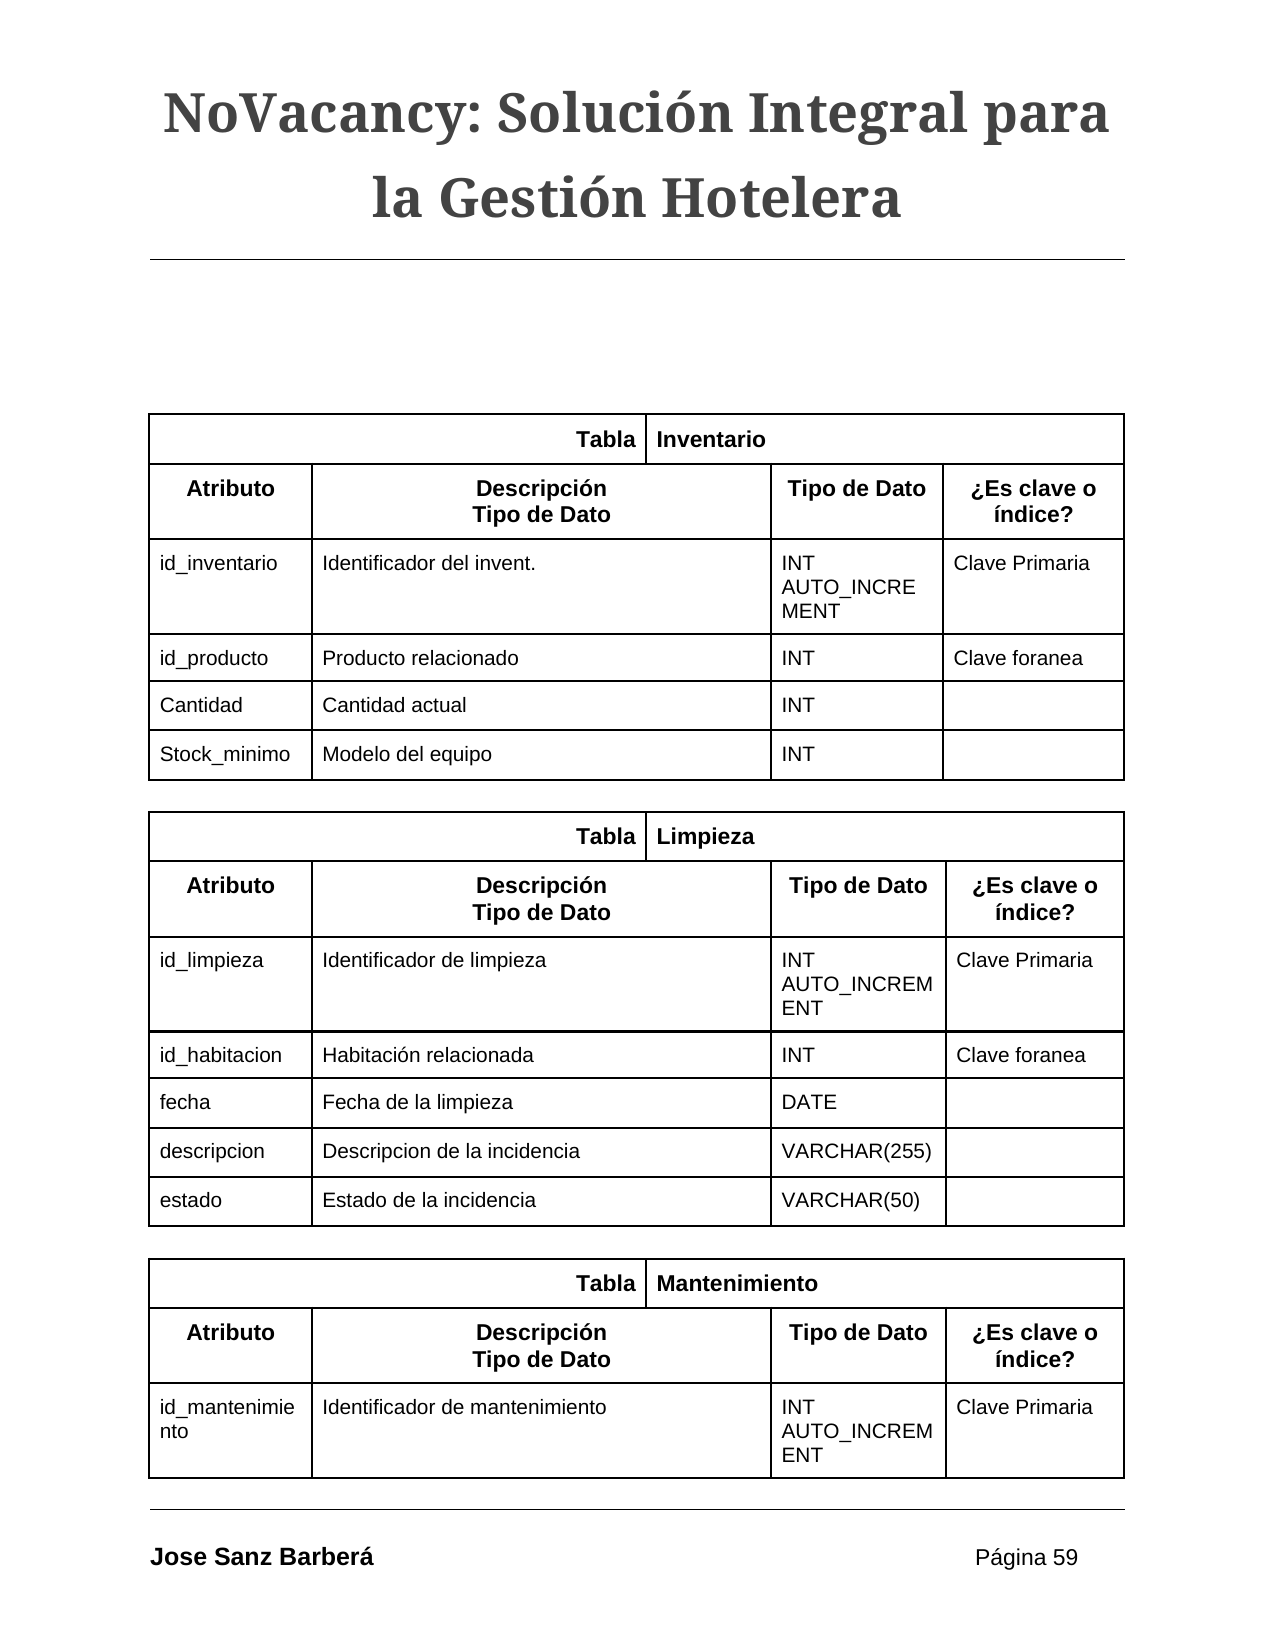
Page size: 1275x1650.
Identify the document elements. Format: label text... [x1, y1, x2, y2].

table_cell descripcion [150, 1129, 311, 1176]
table_header Tabla [150, 415, 645, 463]
table_cell fecha [150, 1079, 311, 1127]
table_header Limpieza [647, 813, 1123, 860]
table_cell Tipo de Dato [772, 465, 942, 538]
table_cell id_inventario [150, 540, 311, 633]
table_cell INT [772, 731, 942, 778]
table_header Inventario [647, 415, 1123, 463]
table_cell ¿Es clave o índice? [947, 862, 1123, 936]
table_cell Habitación relacionada [313, 1033, 770, 1077]
table_cell [947, 1129, 1123, 1176]
table_cell Stock_minimo [150, 731, 311, 778]
table_cell DATE [772, 1079, 945, 1127]
table_cell VARCHAR(50) [772, 1178, 945, 1225]
table_cell Descripcion de la incidencia [313, 1129, 770, 1176]
table_cell Clave foranea [947, 1033, 1123, 1077]
table_cell Atributo [150, 862, 311, 936]
table_cell Modelo del equipo [313, 731, 770, 778]
table_cell ¿Es clave o índice? [947, 1309, 1123, 1382]
table_cell Identificador de limpieza [313, 938, 770, 1030]
table_cell id_habitacion [150, 1033, 311, 1077]
table_cell id_mantenimiento [150, 1384, 311, 1477]
table_cell Atributo [150, 1309, 311, 1382]
table_cell [947, 1178, 1123, 1225]
table_cell Tipo de Dato [772, 862, 945, 936]
table_header Mantenimiento [647, 1260, 1123, 1307]
table_cell Estado de la incidencia [313, 1178, 770, 1225]
table_cell Identificador del invent. [313, 540, 770, 633]
table_cell id_producto [150, 635, 311, 680]
table_header Tabla [150, 1260, 645, 1307]
table_cell id_limpieza [150, 938, 311, 1030]
table_cell INT AUTO_INCREMENT [772, 938, 945, 1030]
table_cell INT AUTO_INCREMENT [772, 540, 942, 633]
table_cell Producto relacionado [313, 635, 770, 680]
table_cell INT [772, 635, 942, 680]
table_cell INT [772, 1033, 945, 1077]
table_cell [944, 682, 1123, 729]
table_cell Clave Primaria [947, 938, 1123, 1030]
table_cell Descripción Tipo de Dato [313, 465, 770, 538]
table_cell Descripción Tipo de Dato [313, 862, 770, 936]
table_cell Tipo de Dato [772, 1309, 945, 1382]
table_cell Fecha de la limpieza [313, 1079, 770, 1127]
table_cell Clave Primaria [947, 1384, 1123, 1477]
table_cell estado [150, 1178, 311, 1225]
table_cell Identificador de mantenimiento [313, 1384, 770, 1477]
table_cell INT [772, 682, 942, 729]
table_cell ¿Es clave o índice? [944, 465, 1123, 538]
table_cell Clave foranea [944, 635, 1123, 680]
table_cell INT AUTO_INCREMENT [772, 1384, 945, 1477]
table_cell [944, 731, 1123, 778]
table_cell VARCHAR(255) [772, 1129, 945, 1176]
table_cell Cantidad [150, 682, 311, 729]
table_header Tabla [150, 813, 645, 860]
table_cell Clave Primaria [944, 540, 1123, 633]
table_cell Descripción Tipo de Dato [313, 1309, 770, 1382]
table_cell Atributo [150, 465, 311, 538]
table_cell Cantidad actual [313, 682, 770, 729]
table_cell [947, 1079, 1123, 1127]
